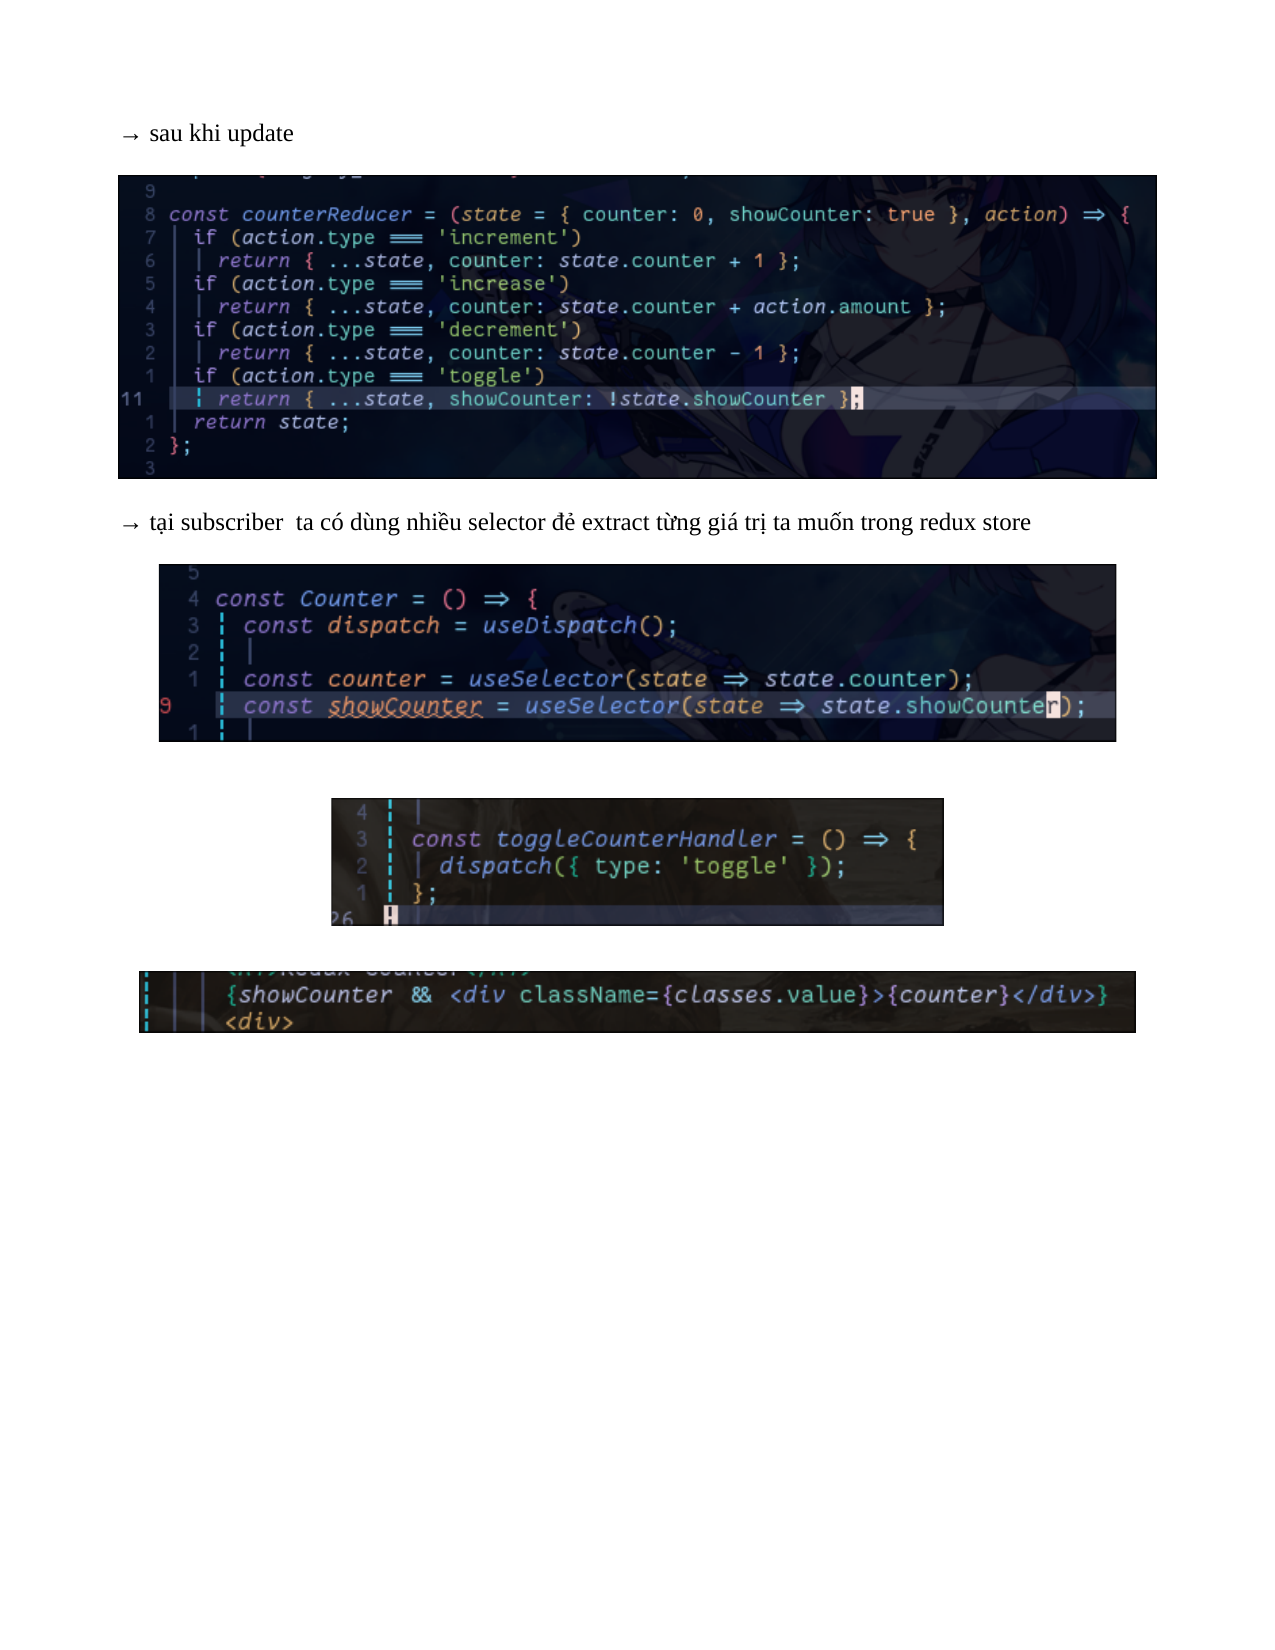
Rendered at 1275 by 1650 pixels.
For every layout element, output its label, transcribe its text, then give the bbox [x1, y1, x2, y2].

text → tại subscriber ta có dùng nhiều selector đẻ extract từng giá trị ta muốn trong redux store [118, 507, 1157, 536]
picture [118, 175, 1157, 479]
picture [158, 564, 1117, 742]
picture [331, 798, 944, 926]
text → sau khi update [118, 118, 1157, 147]
picture [139, 971, 1136, 1033]
